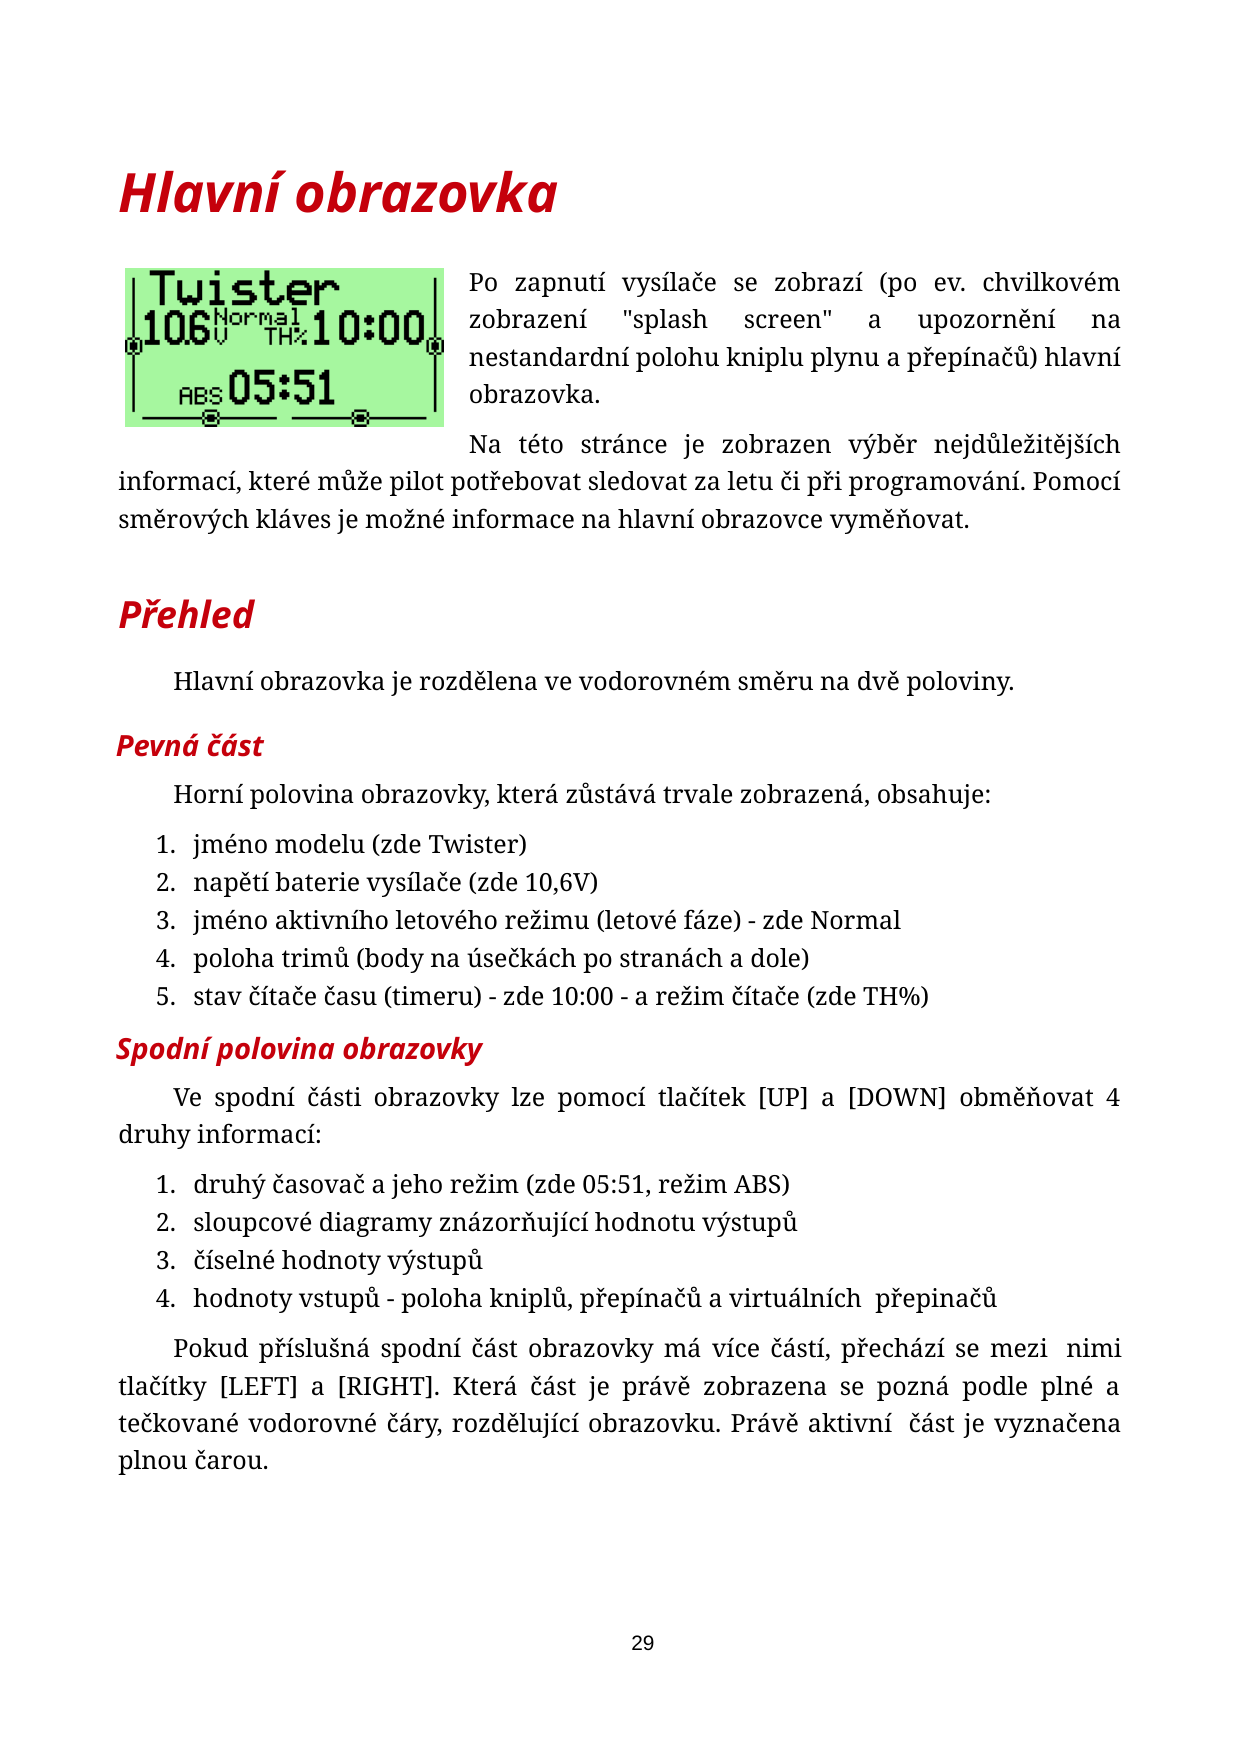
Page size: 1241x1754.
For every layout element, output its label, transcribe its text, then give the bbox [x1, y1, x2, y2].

subtitle Hlavní obrazovka [118, 155, 1122, 228]
list napětí baterie vysílače (zde 10,6V) [156, 864, 1122, 898]
list číselné hodnoty výstupů [156, 1243, 1122, 1277]
picture [125, 268, 444, 427]
list poloha trimů (body na úsečkách po stranách a dole) [156, 940, 1122, 974]
text Pokud příslušná spodní část obrazovky má více částí, přechází se mezi nimi tlačítky [LEFT] a [RIGHT]. Která část je právě zobrazena se pozná podle plné a tečkované vodo­rovné čáry, rozdělující obrazovku. Právě aktivní část je vyznačena plnou čarou. [118, 1331, 1122, 1477]
text Horní polovina obrazovky, která zůstává trvale zobrazená, obsahuje: [118, 776, 1122, 810]
text Po zapnutí vysílače se zobrazí (po ev. chvilkovém zobrazení "splash screen" a upozornění na nestandardní polohu kniplu plynu a přepínačů) hlavní obrazovka. [118, 264, 1122, 411]
text Na této stránce je zobrazen výběr nejdůležitějších informa­cí, které může pilot potřebovat sledovat za letu či při programování. Pomocí směrových kláves je možné informace na hlavní obrazovce vymě­ňovat. [118, 427, 1122, 536]
list stav čítače času (timeru) - zde 10:00 - a režim čítače (zde TH%) [156, 978, 1122, 1012]
list druhý časovač a jeho režim (zde 05:51, režim ABS) [156, 1167, 1122, 1201]
text Ve spodní části obrazovky lze pomocí tlačítek [UP] a [DOWN] obměňovat 4 druhy infor­mací: [118, 1079, 1122, 1151]
list sloupcové diagramy znázorňující hodnotu výstupů [156, 1205, 1122, 1239]
text Hlavní obrazovka je rozdělena ve vodorovném směru na dvě poloviny. [118, 663, 1122, 697]
list hodnoty vstupů - poloha kniplů, přepínačů a virtuálních přepinačů [156, 1281, 1122, 1315]
subtitle Spodní polovina obrazovky [116, 1028, 1122, 1068]
list jméno aktivního letového režimu (letové fáze) - zde Normal [156, 902, 1122, 936]
subtitle Přehled [118, 588, 1122, 639]
subtitle Pevná část [116, 725, 1122, 764]
list jméno modelu (zde Twister) [156, 826, 1122, 860]
